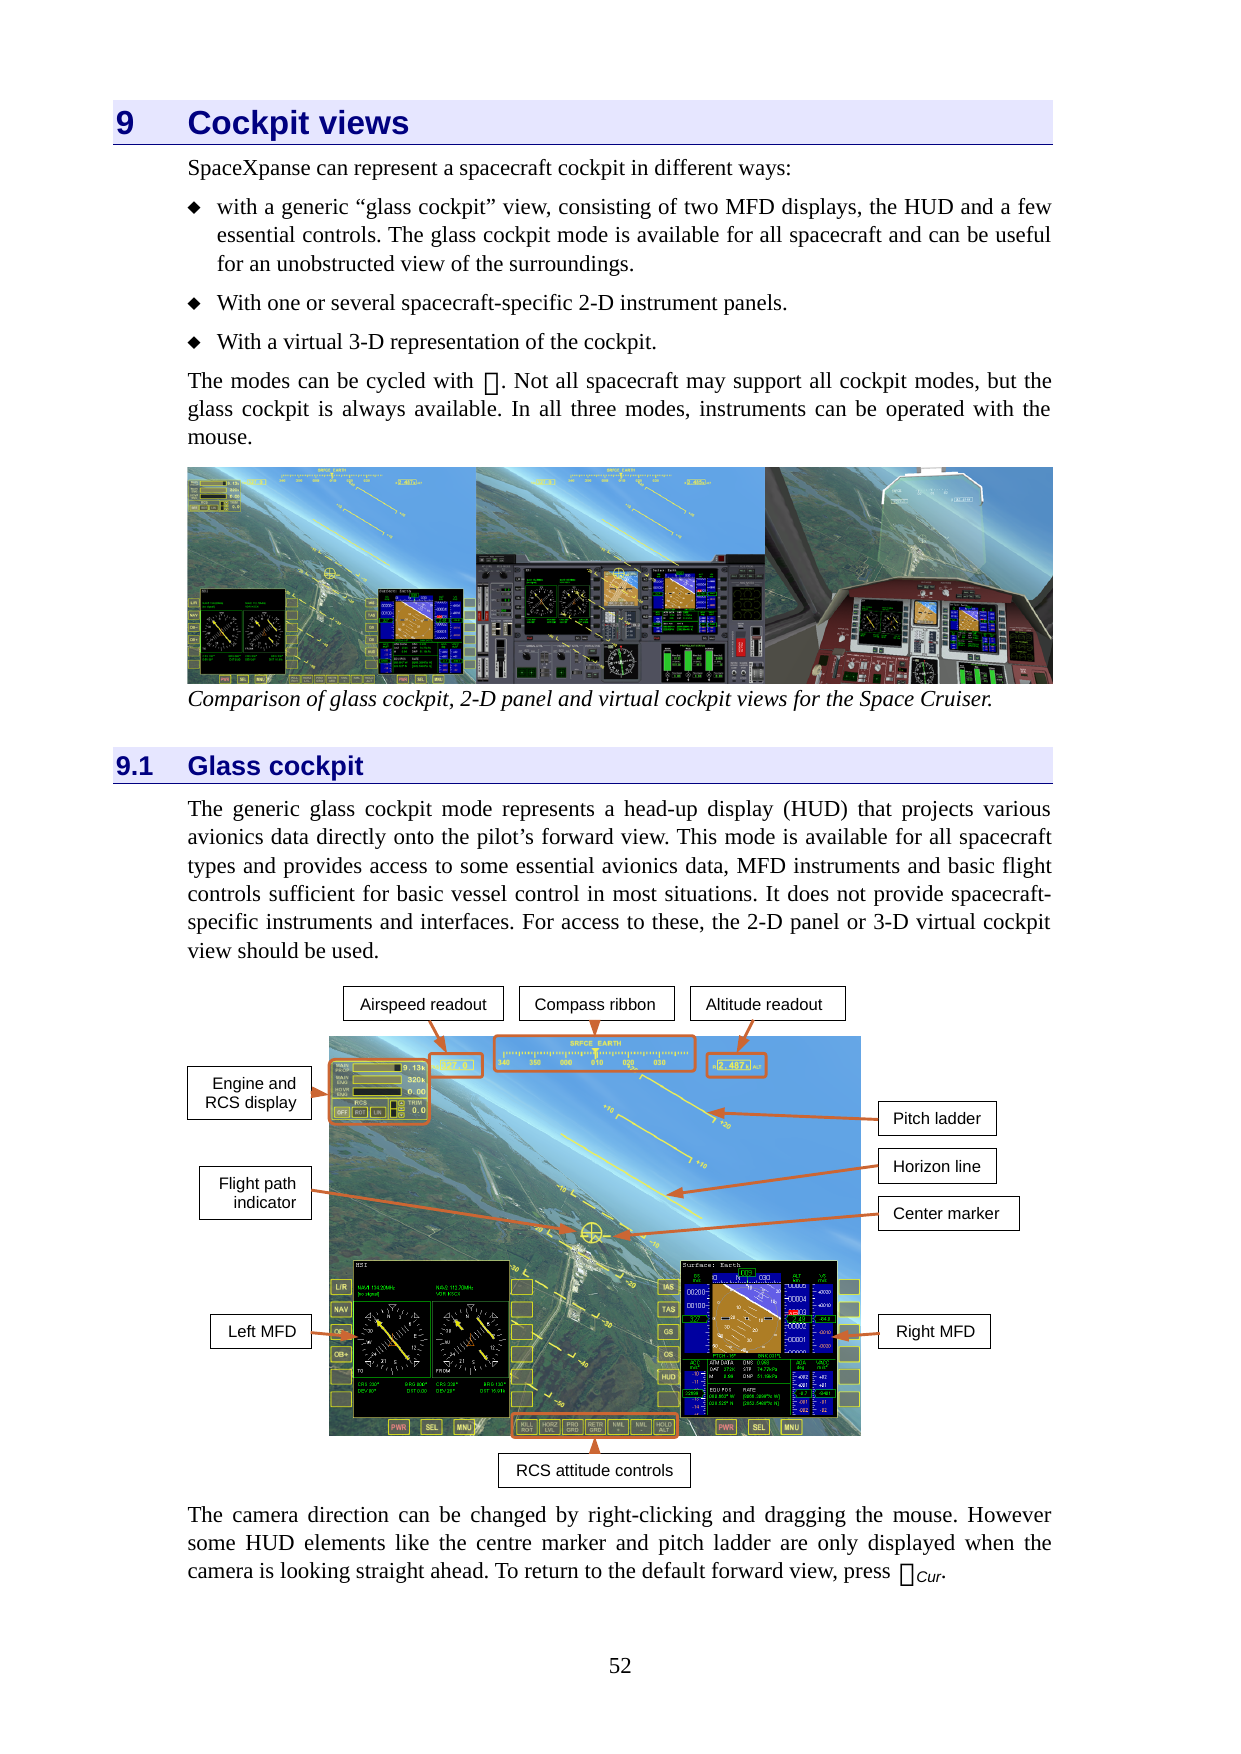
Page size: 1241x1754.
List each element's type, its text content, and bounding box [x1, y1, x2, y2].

text The modes can be cycled with . Not all spacecraft may support all cockpit modes, but the glass cockpit is always available. In all three modes, instruments can be operated with the mouse. [187, 365, 1053, 450]
picture [329, 1036, 861, 1436]
picture [329, 1036, 444, 1060]
text The camera direction can be changed by right-clicking and dragging the mouse. However some HUD elements like the centre marker and pitch ladder are only displayed when the camera is looking straight ahead. To return to the default forward view, press Cur. [187, 974, 1053, 1584]
picture [431, 1056, 481, 1075]
text The generic glass cockpit mode represents a head-up display (HUD) that projects various avionics data directly onto the pilot’s forward view. This mode is available for all spacecraft types and provides access to some essential avionics data, MFD instruments and basic flight controls sufficient for basic vessel control in most situations. It does not provide spacecraft-specific instruments and interfaces. For access to these, the 2-D panel or 3-D virtual cockpit view should be used. [187, 794, 1053, 964]
list with a generic “glass cockpit” view, consisting of two MFD displays, the HUD and a few essential controls. The glass cockpit mode is available for all spacecraft and can be useful for an unobstructed view of the surroundings. [187, 192, 1053, 277]
list With a virtual 3-D representation of the cockpit. [187, 326, 1053, 355]
list With one or several spacecraft-specific 2-D instrument panels. [187, 287, 1053, 316]
picture [496, 1038, 693, 1069]
subtitle Cockpit views [113, 100, 1053, 144]
picture [709, 1055, 764, 1075]
subtitle Glass cockpit [113, 747, 1053, 783]
picture [187, 467, 1053, 684]
picture [331, 1061, 428, 1122]
picture [514, 1416, 675, 1435]
text [187, 461, 1053, 467]
text Comparison of glass cockpit, 2-D panel and virtual cockpit views for the Space Cruiser. [187, 684, 1053, 712]
text SpaceXpanse can represent a spacecraft cockpit in different ways: [187, 153, 1053, 181]
